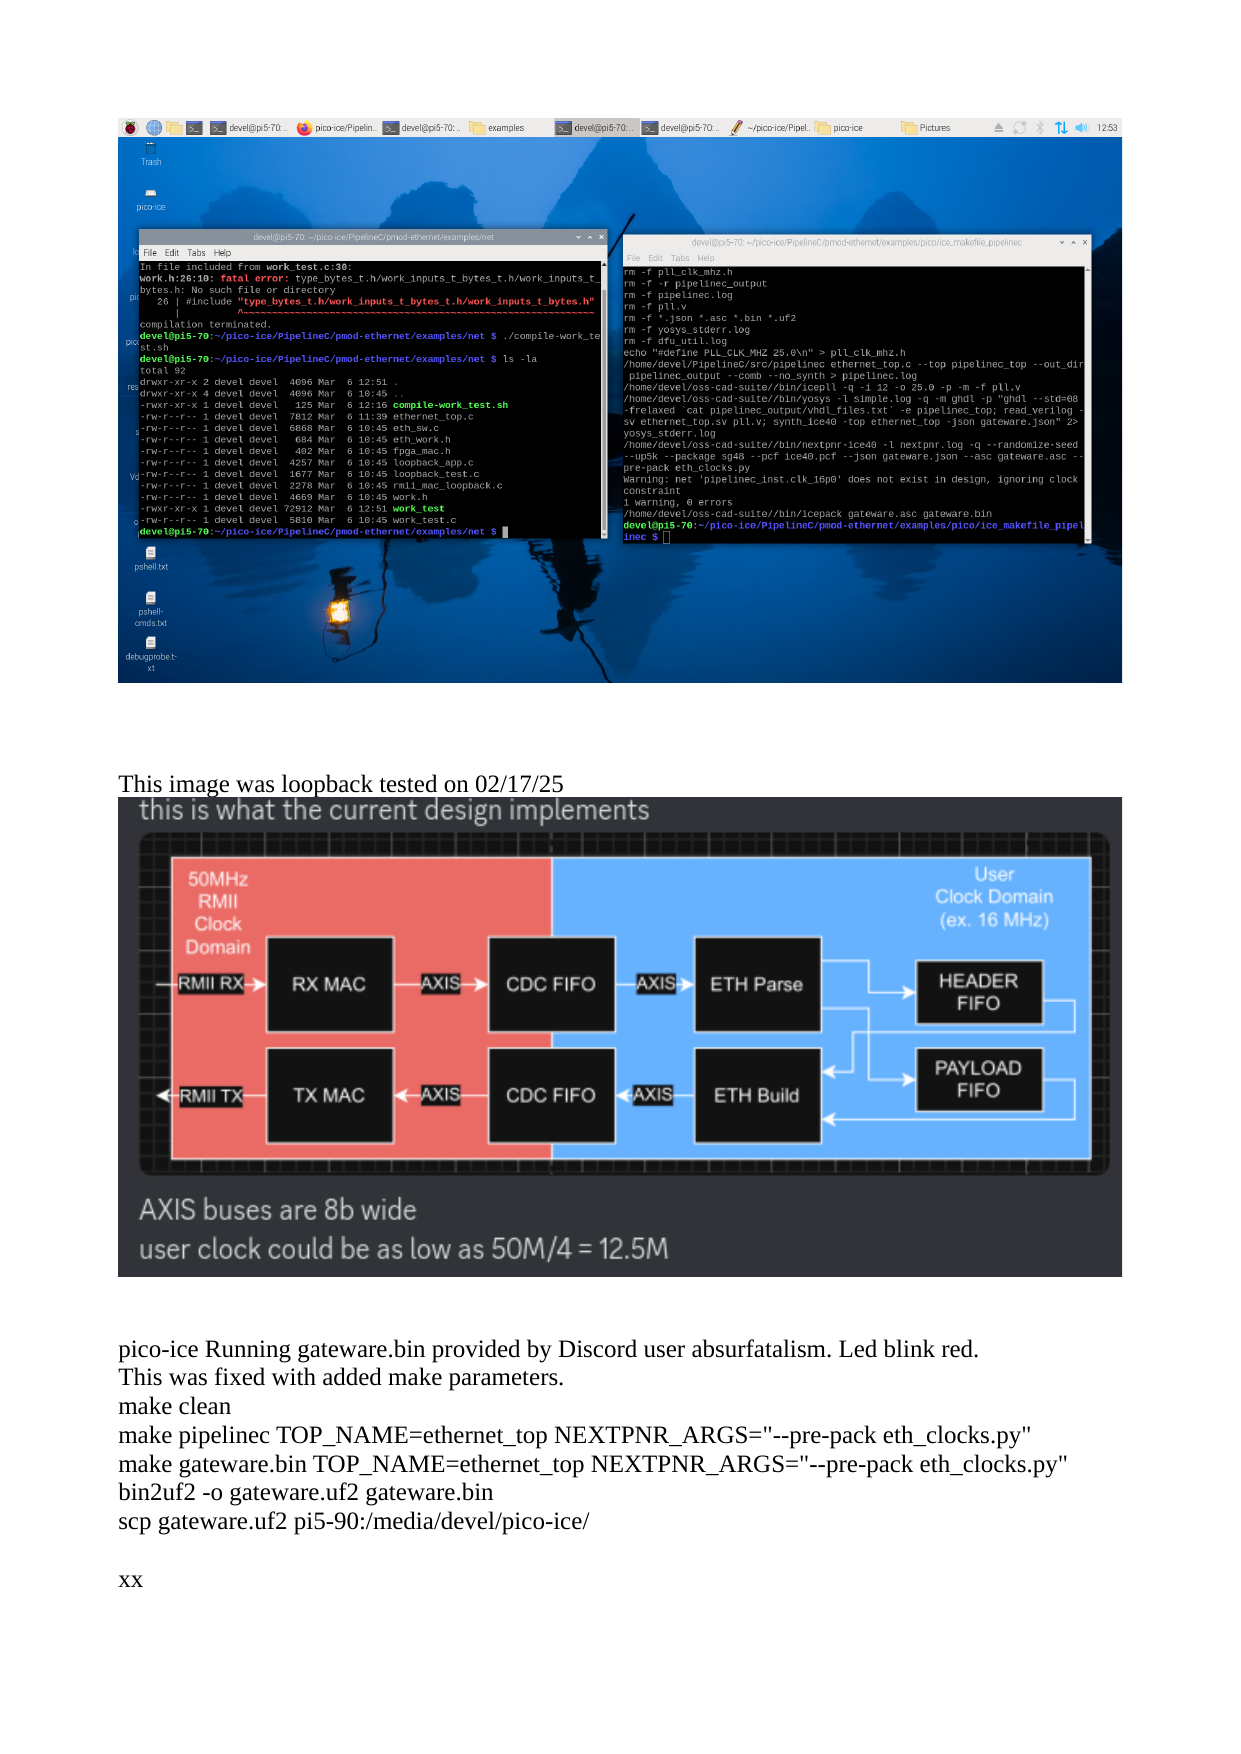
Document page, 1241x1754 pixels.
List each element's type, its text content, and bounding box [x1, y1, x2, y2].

text pico-ice Running gateware.bin provided by Discord user absurfatalism. Led blink red. [118, 1334, 1122, 1362]
picture [118, 118, 1123, 683]
text This was fixed with added make parameters. [118, 1362, 1122, 1391]
text xx [118, 1564, 1122, 1592]
text make pipelinec TOP_NAME=ethernet_top NEXTPNR_ARGS="--pre-pack eth_clocks.py" [118, 1420, 1122, 1449]
text This image was loopback tested on 02/17/25 [118, 769, 1122, 797]
text make clean [118, 1391, 1122, 1420]
picture [118, 797, 1123, 1277]
text scp gateware.uf2 pi5-90:/media/devel/pico-ice/ [118, 1506, 1122, 1535]
text bin2uf2 -o gateware.uf2 gateware.bin [118, 1477, 1122, 1506]
text make gateware.bin TOP_NAME=ethernet_top NEXTPNR_ARGS="--pre-pack eth_clocks.py" [118, 1449, 1122, 1477]
